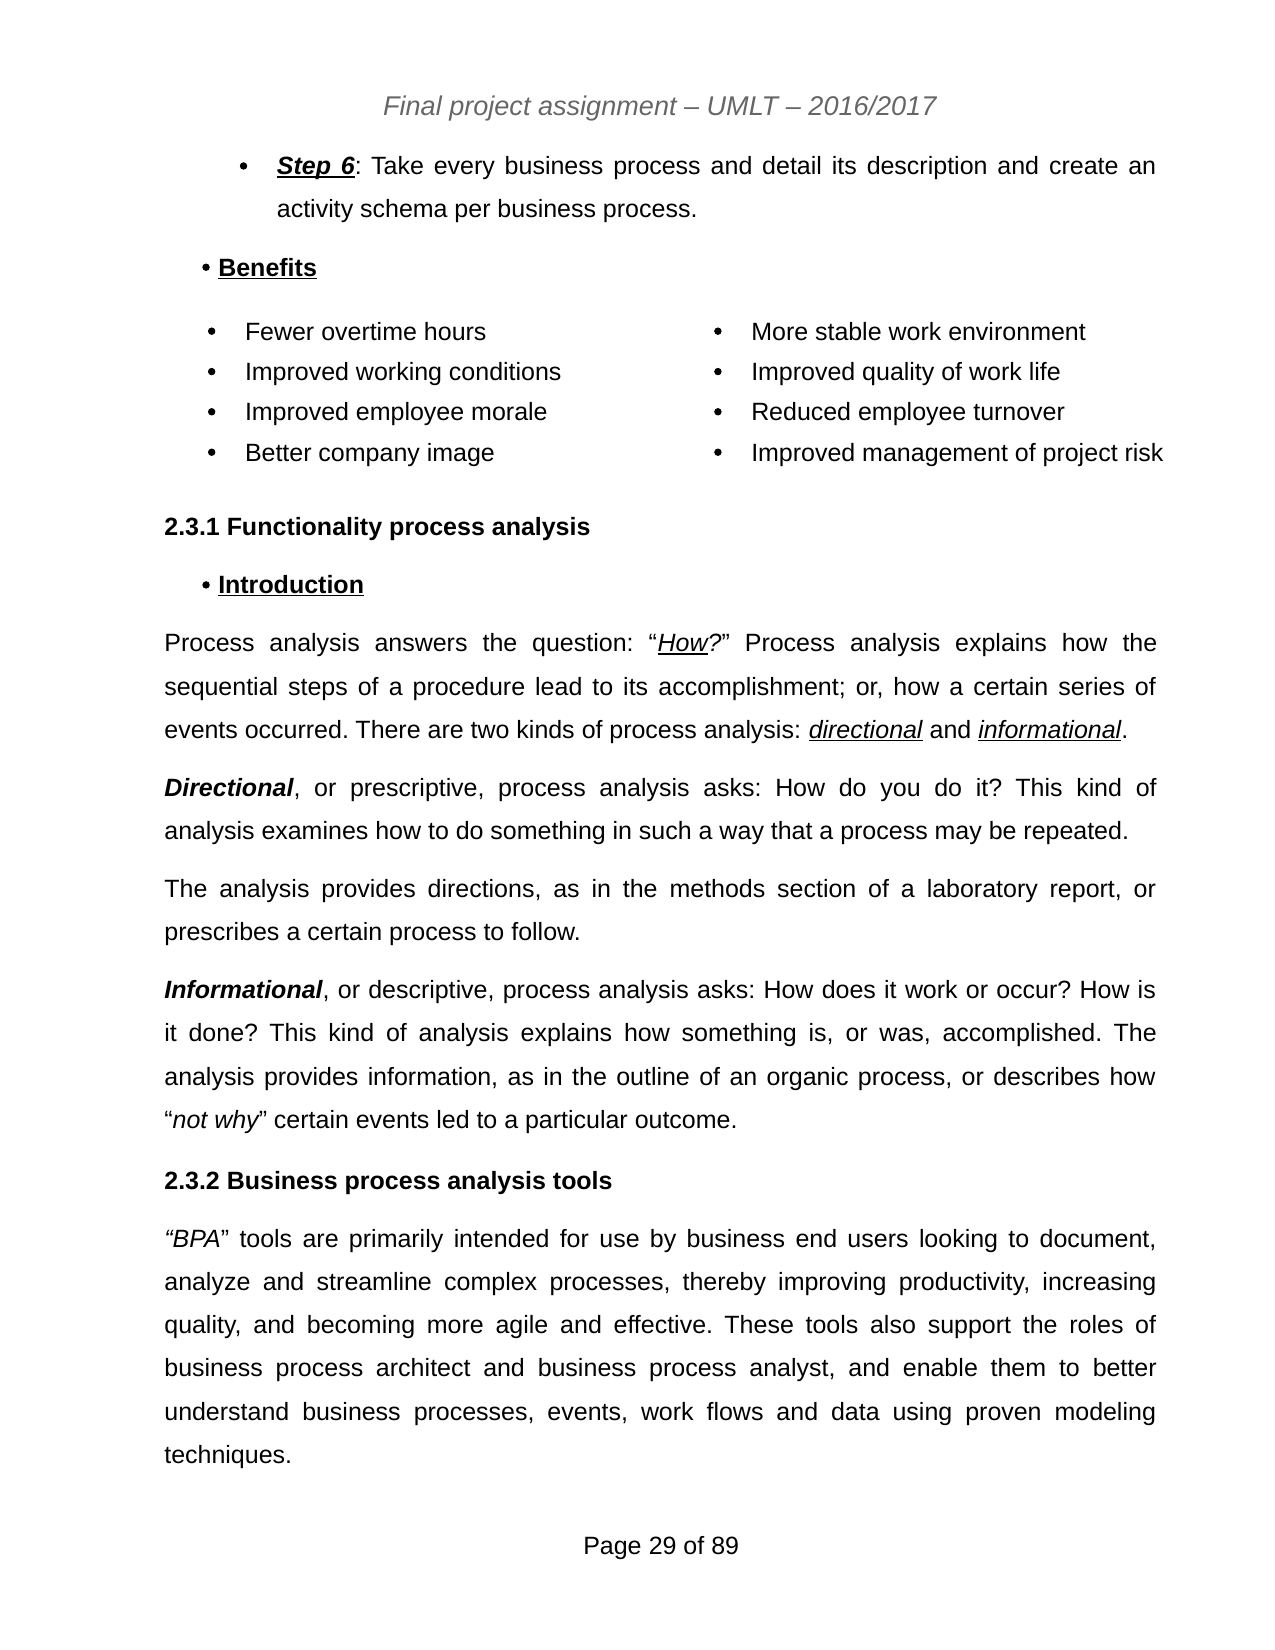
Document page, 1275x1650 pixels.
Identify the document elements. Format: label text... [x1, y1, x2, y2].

table_cell Improved working conditions [164, 351, 670, 391]
table_cell Improved quality of work life [670, 351, 1205, 391]
table_header Fewer overtime hours [164, 311, 670, 351]
text The analysis provides directions, as in the methods section of a laboratory report, or prescribes a certain process to follow. [164, 874, 1158, 946]
list Benefits [202, 253, 1158, 281]
list Step 6: Take every business process and detail its description and create an activity schema per business process. [239, 151, 1158, 223]
table_cell Reduced employee turnover [670, 391, 1205, 432]
list Introduction [202, 570, 1158, 599]
subtitle 2.3.2 Business process analysis tools [164, 1166, 1158, 1194]
text “BPA” tools are primarily intended for use by business end users looking to document, analyze and streamline complex processes, thereby improving productivity, increasing quality, and becoming more agile and effective. These tools also support the roles of business process architect and business process analyst, and enable them to better understand business processes, events, work flows and data using proven modeling techniques. [164, 1224, 1158, 1468]
text Process analysis answers the question: “How?” Process analysis explains how the sequential steps of a procedure lead to its accomplishment; or, how a certain series of events occurred. There are two kinds of process analysis: directional and informational. [164, 628, 1158, 743]
subtitle 2.3.1 Functionality process analysis [164, 512, 1158, 541]
text Directional, or prescriptive, process analysis asks: How do you do it? This kind of analysis examines how to do something in such a way that a process may be repeated. [164, 773, 1158, 845]
table_header More stable work environment [670, 311, 1205, 351]
text Informational, or descriptive, process analysis asks: How does it work or occur? How is it done? This kind of analysis explains how something is, or was, accomplished. The analysis provides information, as in the outline of an organic process, or describes how “not why” certain events led to a particular outcome. [164, 975, 1158, 1133]
table_cell Improved employee morale [164, 391, 670, 432]
table_cell Better company image [164, 432, 670, 482]
table_cell Improved management of project risk [670, 432, 1205, 482]
